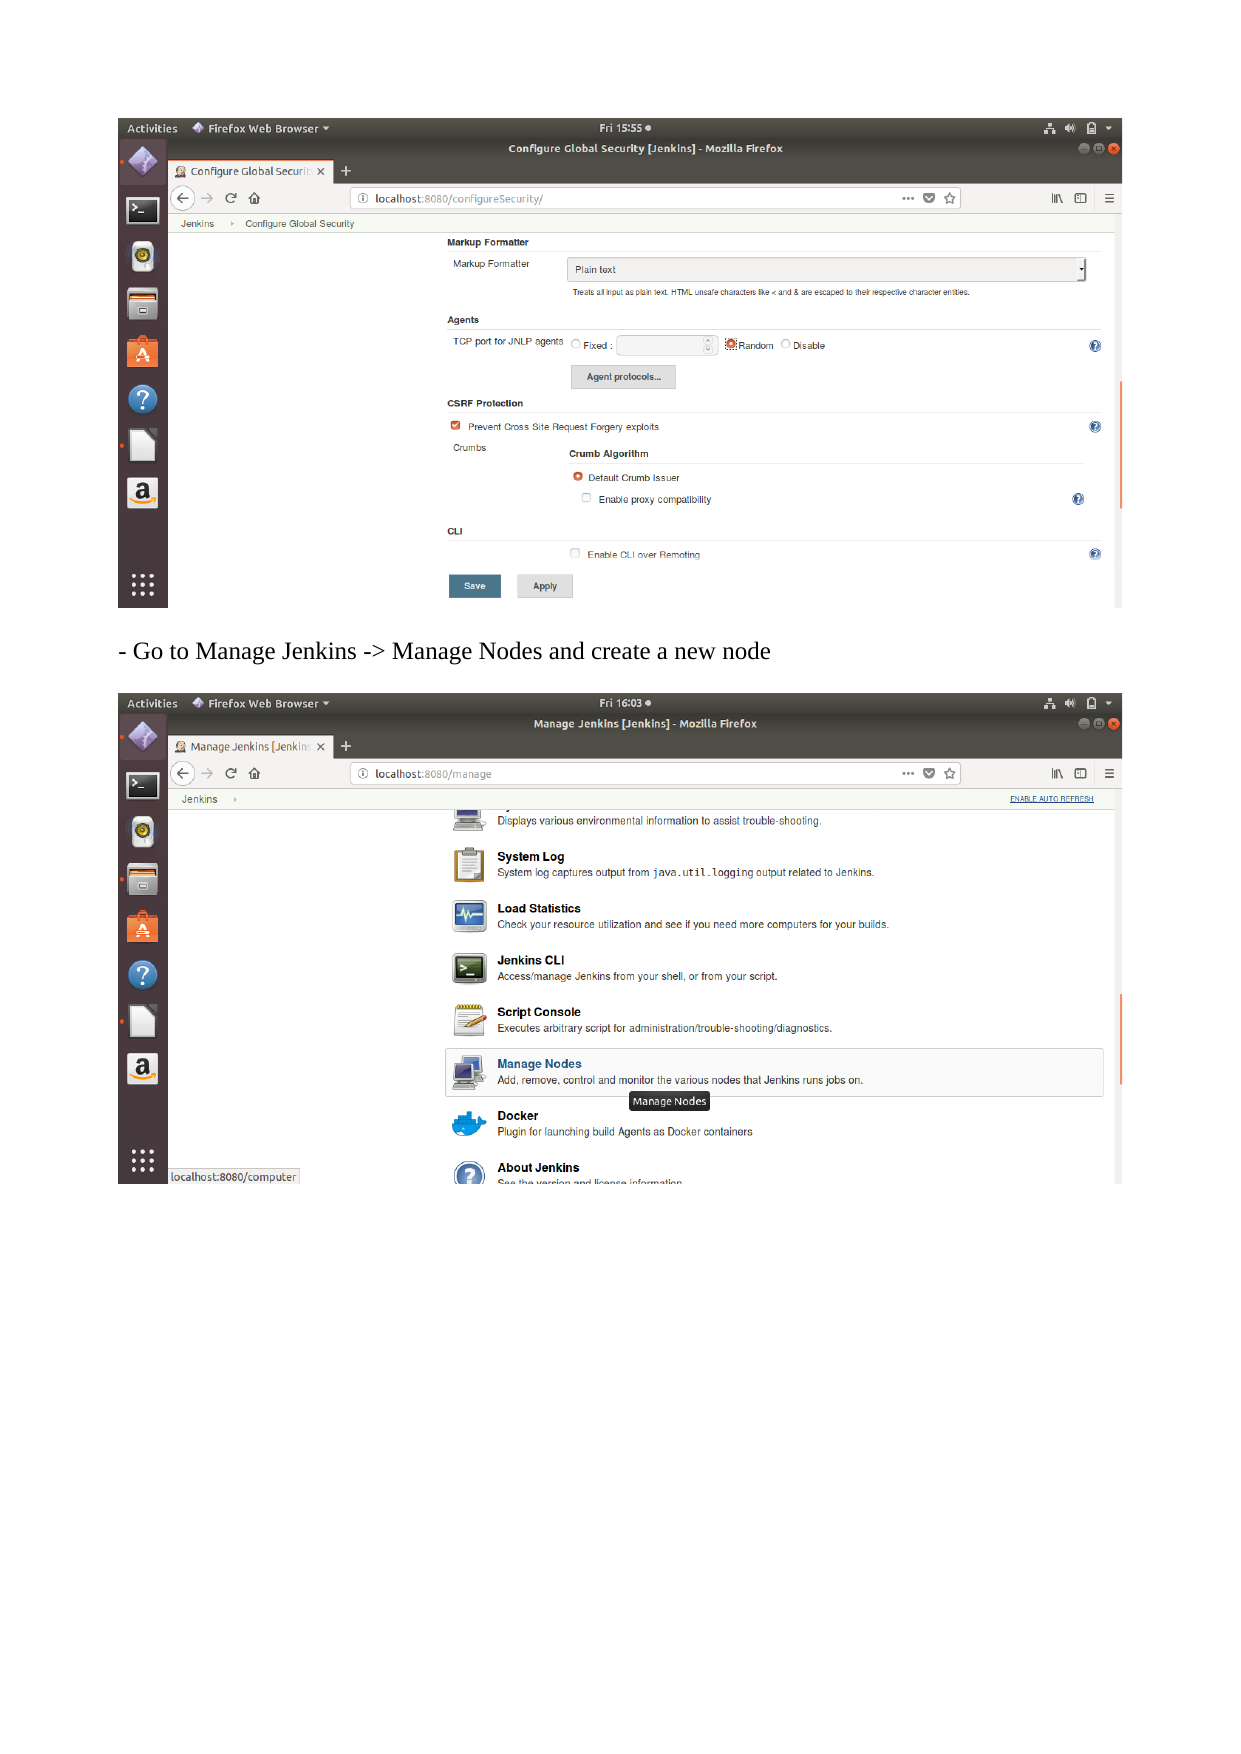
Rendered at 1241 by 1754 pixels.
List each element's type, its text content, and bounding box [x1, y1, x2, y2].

text - Go to Manage Jenkins -> Manage Nodes and create a new node [118, 636, 1122, 665]
picture [118, 118, 1123, 608]
picture [118, 693, 1123, 1184]
